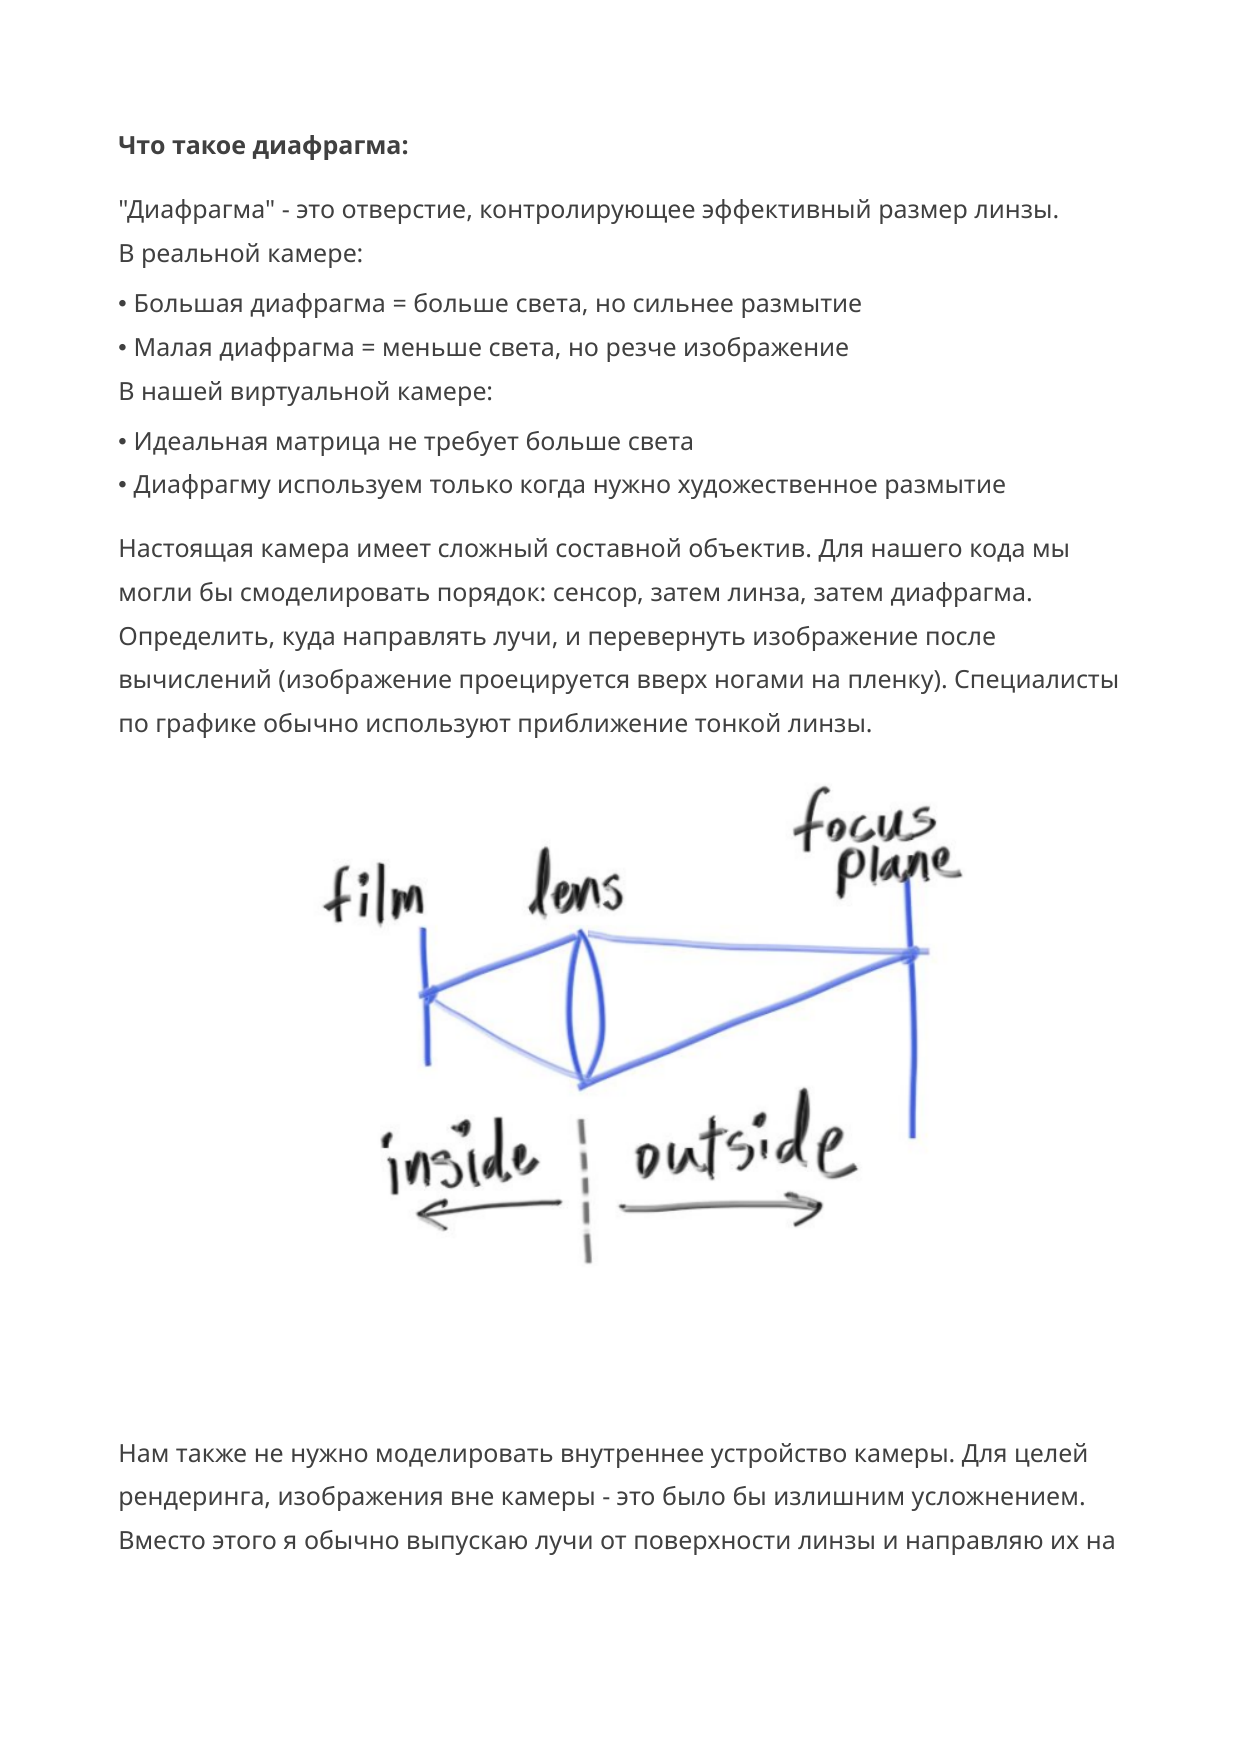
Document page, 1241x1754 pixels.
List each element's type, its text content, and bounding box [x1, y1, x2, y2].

text Настоящая камера имеет сложный составной объектив. Для нашего кода мы могли бы смоделировать порядок: сенсор, затем линза, затем диафрагма. Определить, куда направлять лучи, и перевернуть изображение после вычислений (изображение проецируется вверх ногами на пленку). Специалисты по графике обычно используют приближение тонкой линзы. [118, 521, 1122, 740]
list В реальной камере: [118, 226, 1122, 270]
list Малая диафрагма = меньше света, но резче изображение [118, 320, 1122, 363]
list Большая диафрагма = больше света, но сильнее размытие [118, 276, 1122, 320]
list "Диафрагма" - это отверстие, контролирующее эффективный размер линзы. [118, 182, 1122, 226]
text Нам также не нужно моделировать внутреннее устройство камеры. Для целей рендеринга, изображения вне камеры - это было бы излишним усложнением. Вместо этого я обычно выпускаю лучи от поверхности линзы и направляю их на [118, 1426, 1122, 1557]
list Диафрагму используем только когда нужно художественное размытие [118, 457, 1122, 501]
list В нашей виртуальной камере: [118, 363, 1122, 407]
list Идеальная матрица не требует больше света [118, 413, 1122, 457]
text Что такое диафрагма: [118, 118, 1122, 162]
picture [205, 760, 1035, 1311]
